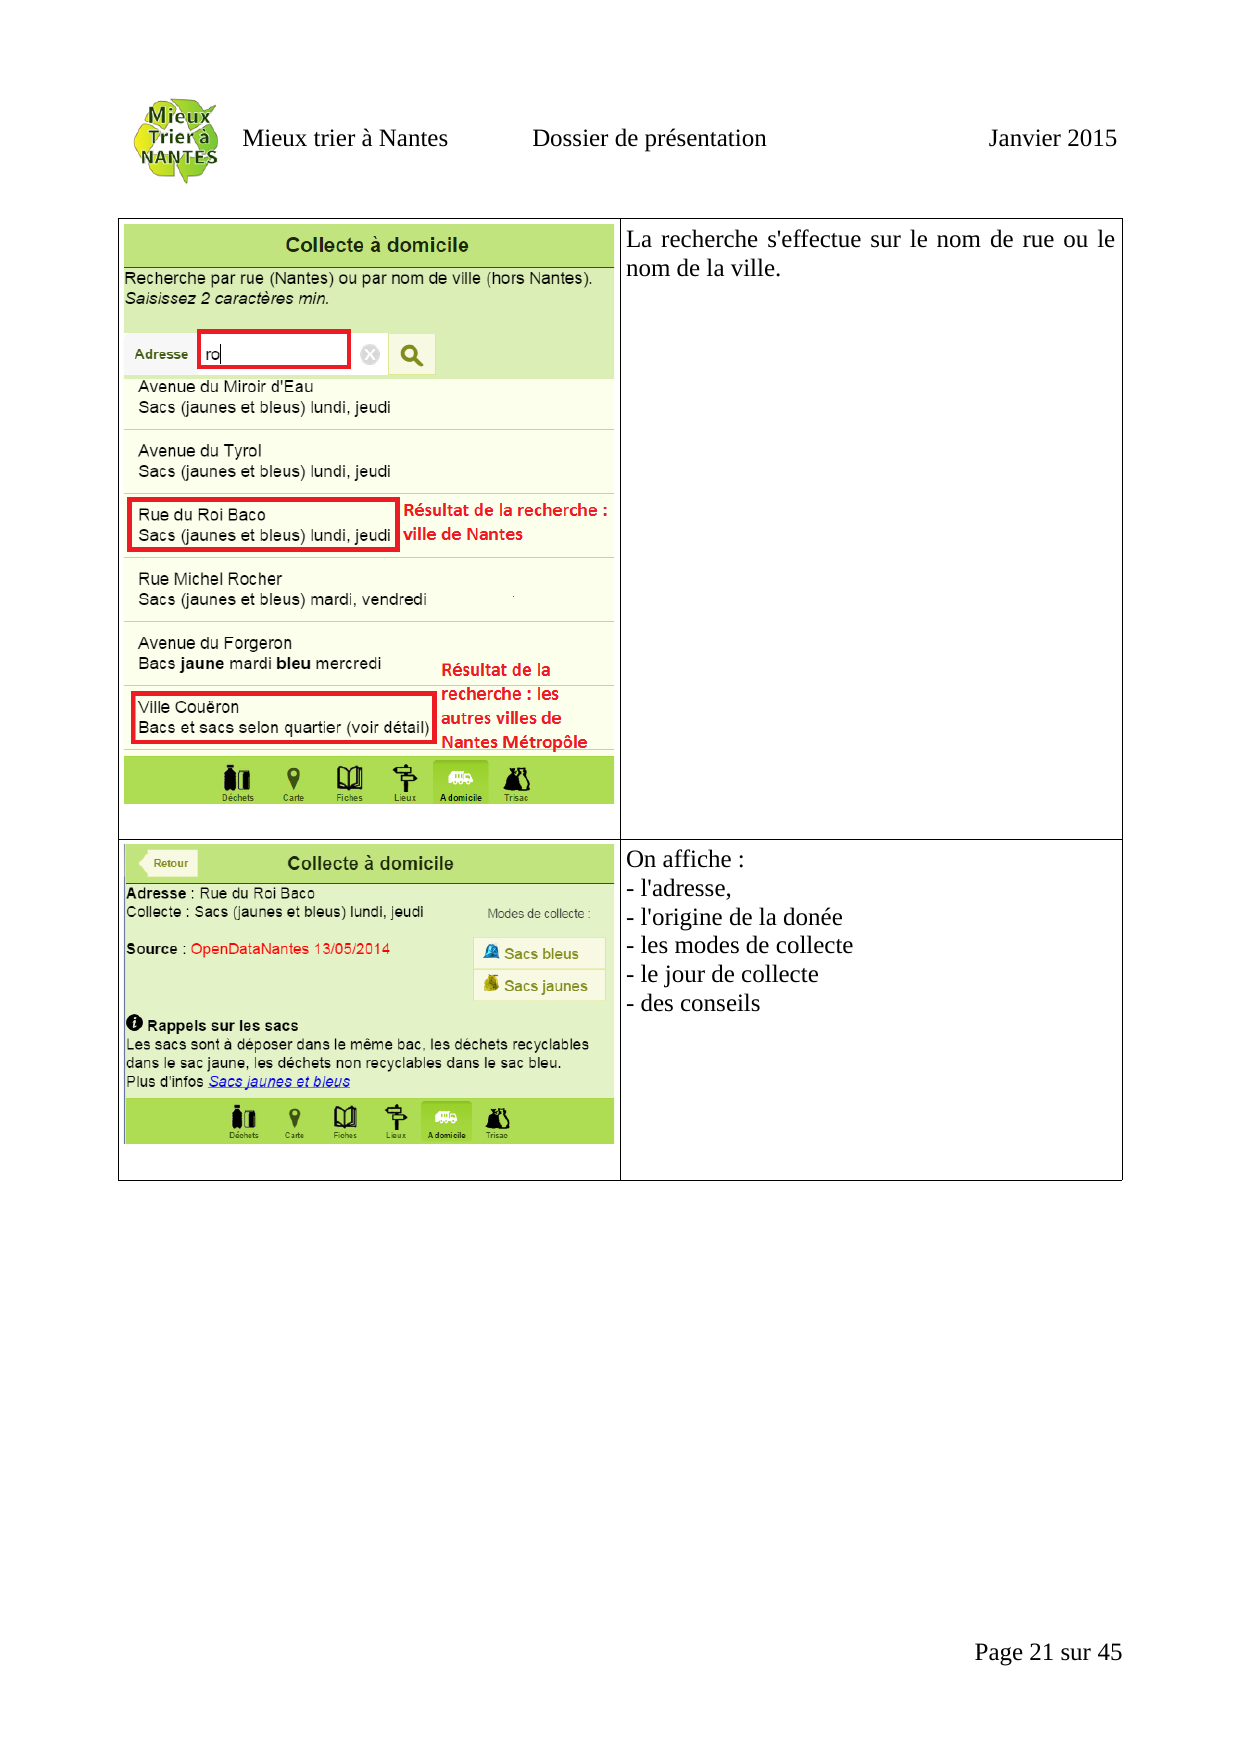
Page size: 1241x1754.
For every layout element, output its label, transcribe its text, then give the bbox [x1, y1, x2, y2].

table_cell La recherche s'effectue sur le nom de rue ou le nom de la ville. [621, 219, 1122, 838]
picture [131, 95, 221, 185]
table_cell [119, 840, 620, 1180]
table_cell On affiche : - l'adresse, - l'origine de la donée - les modes de collecte - le jour de collecte - des conseils [621, 840, 1122, 1180]
table_cell [119, 219, 620, 838]
